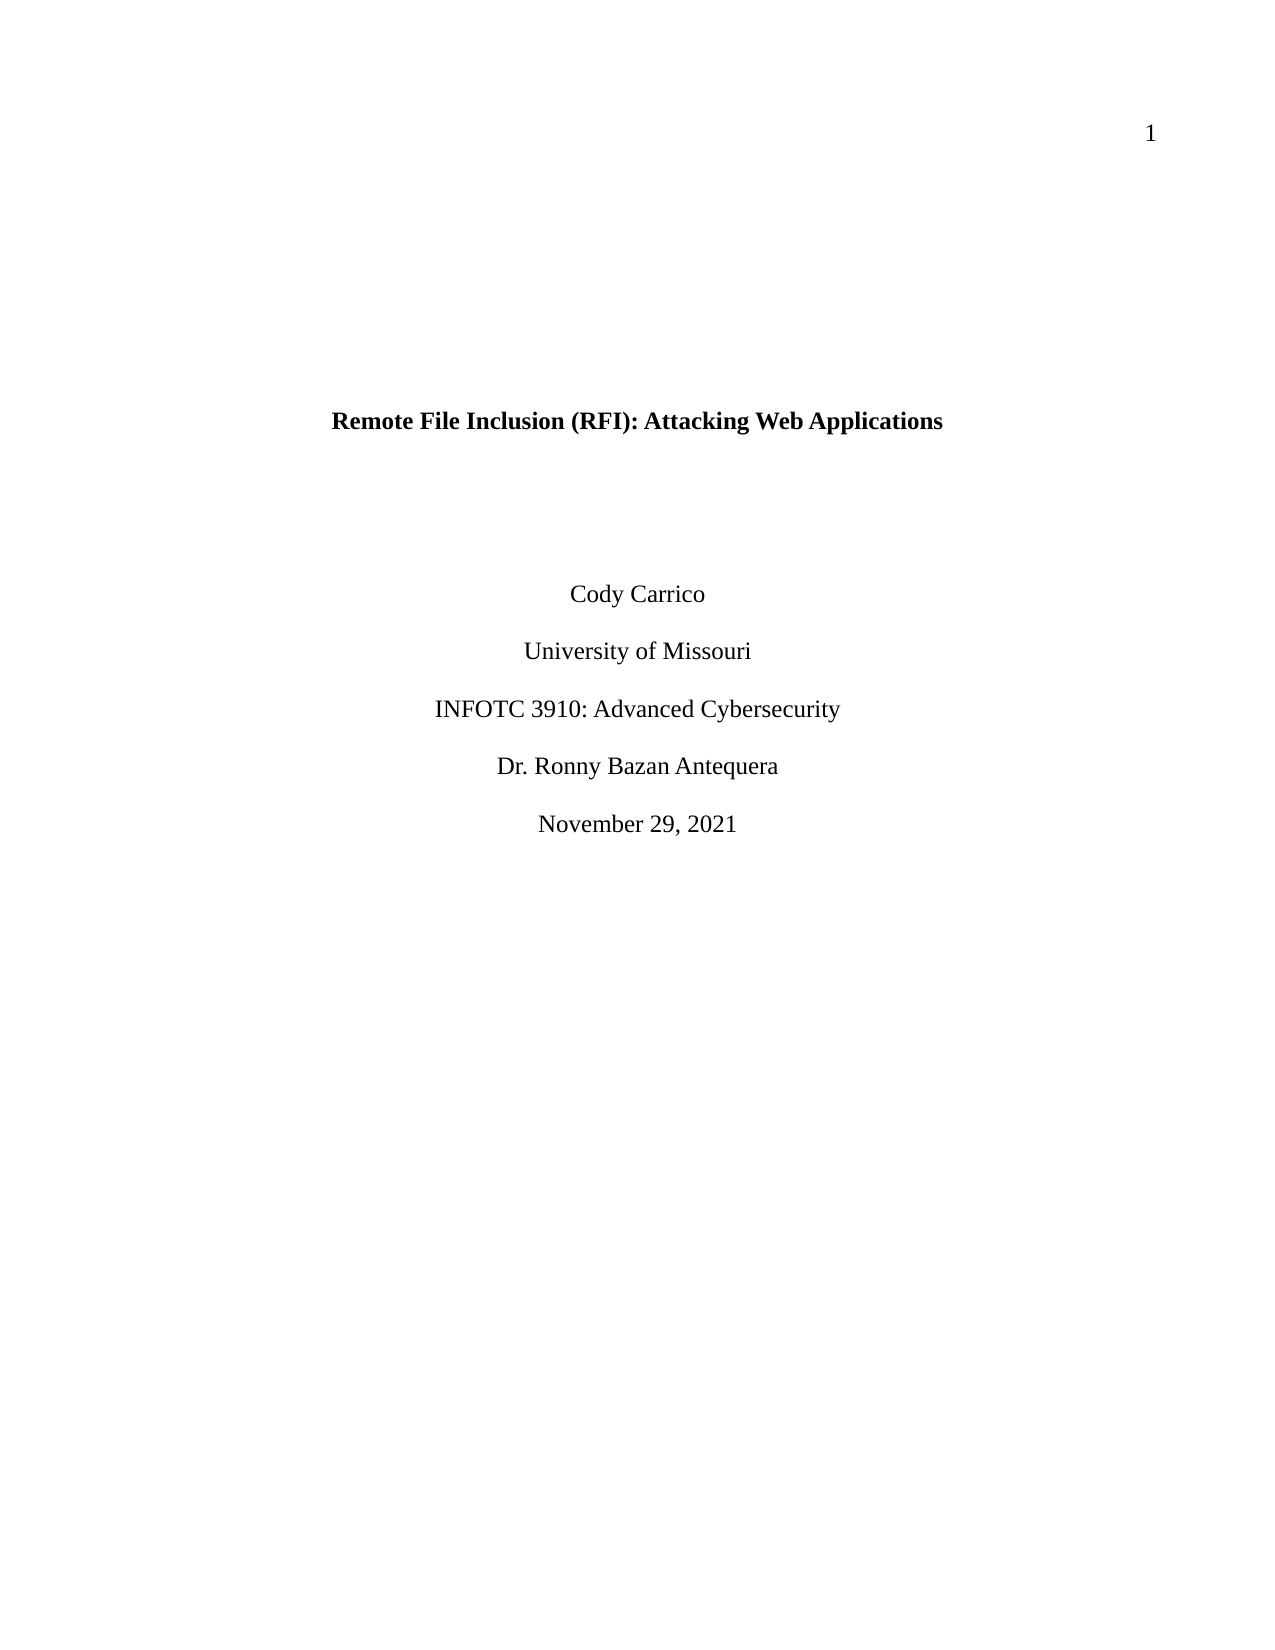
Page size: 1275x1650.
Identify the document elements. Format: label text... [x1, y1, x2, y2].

text November 29, 2021 [118, 809, 1157, 838]
text University of Missouri [118, 636, 1157, 665]
text Cody Carrico [118, 579, 1157, 608]
text INFOTC 3910: Advanced Cybersecurity [118, 694, 1157, 723]
text Remote File Inclusion (RFI): Attacking Web Applications [118, 406, 1157, 435]
text Dr. Ronny Bazan Antequera [118, 751, 1157, 780]
